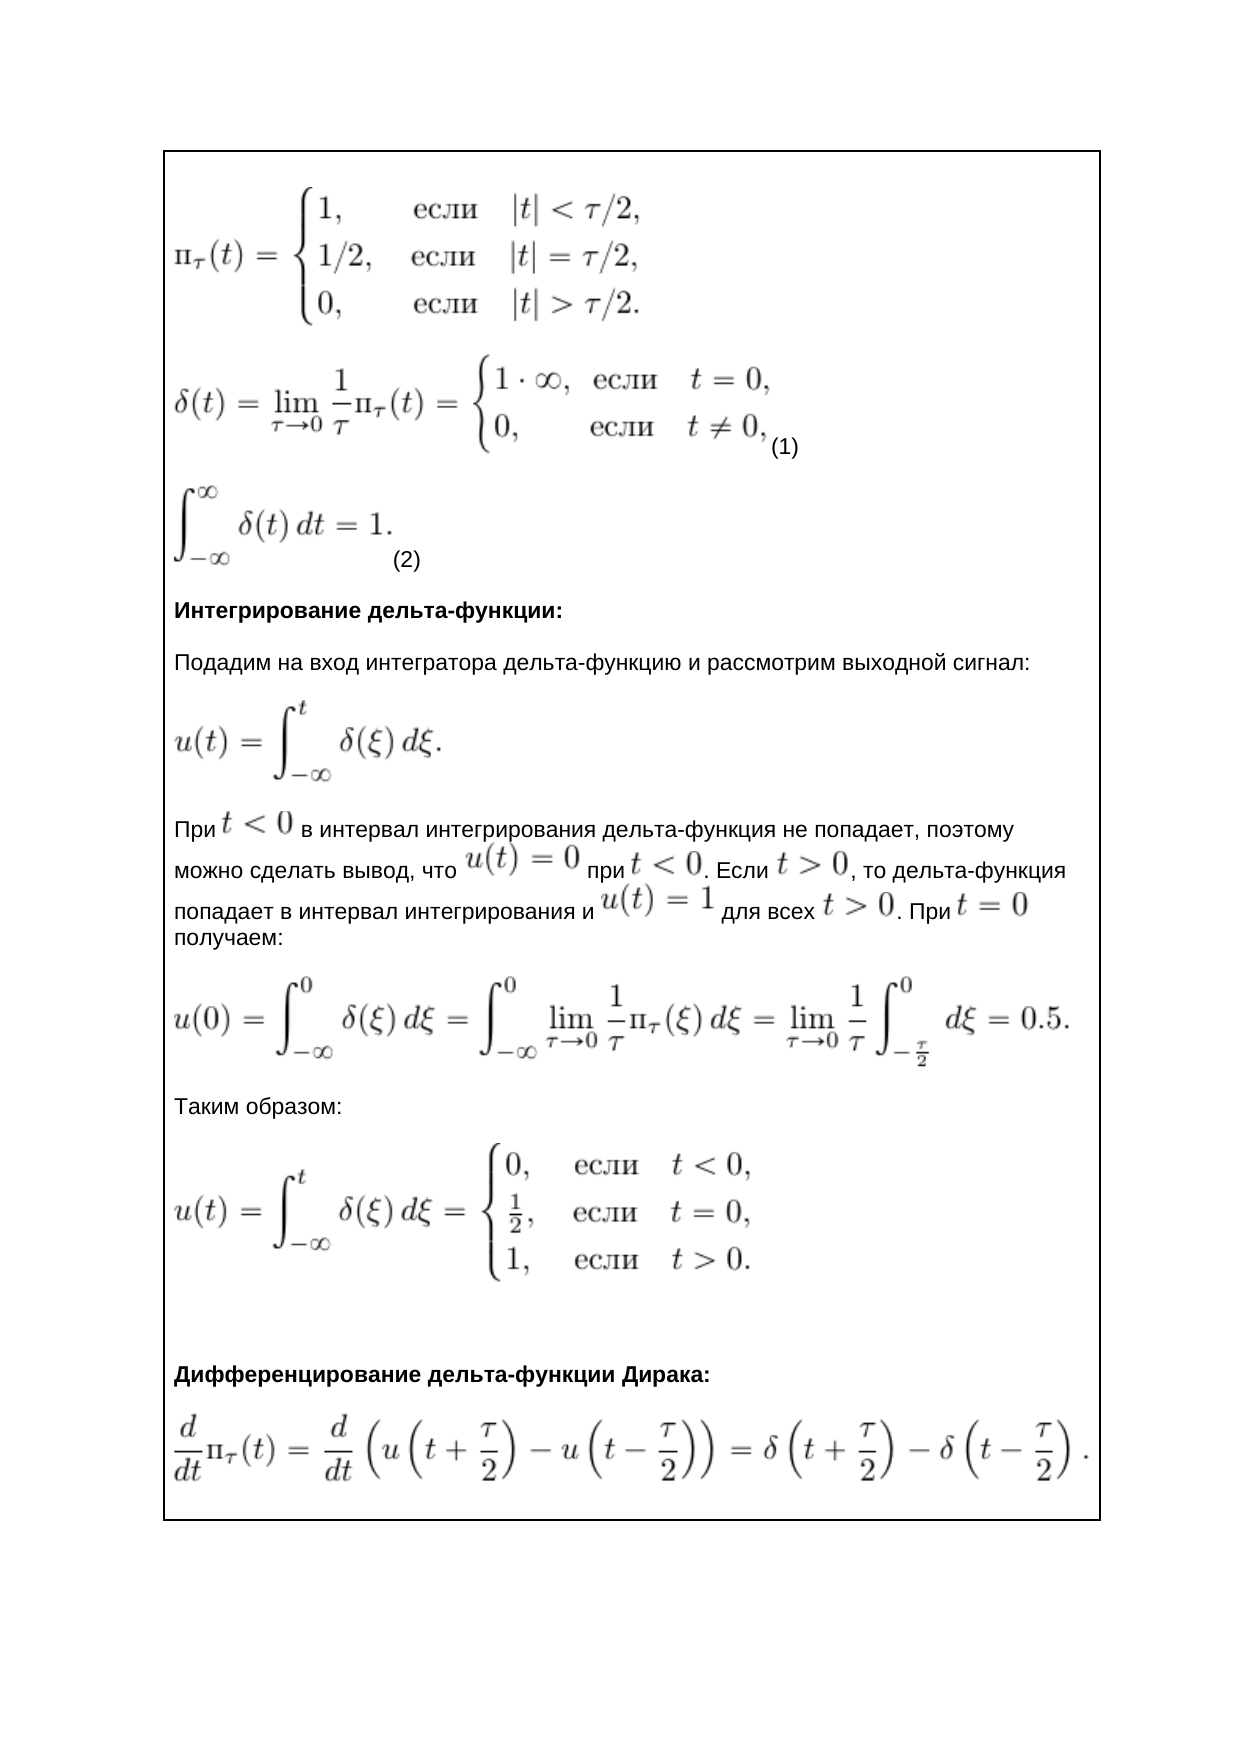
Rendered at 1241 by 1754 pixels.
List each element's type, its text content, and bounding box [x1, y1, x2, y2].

picture [631, 851, 704, 879]
picture [601, 883, 715, 920]
picture [173, 187, 640, 329]
picture [173, 353, 771, 455]
picture [173, 1412, 1092, 1484]
table_cell (1) (2) Интегрирование дельта-функции: Подадим на вход интегратора дельта-функцию и рассмотрим выходной сигнал: При в интервал интегрирования дельта-функция не попадает, поэтому можно сделать вывод, что при . Если , то дельта-функция попадает в интервал интегрирования и для всех . При получаем: Таким образом: Дифференцирование дельта-функции Дирака: [165, 152, 1099, 1518]
picture [463, 842, 581, 879]
picture [173, 700, 442, 786]
picture [173, 484, 393, 568]
picture [173, 1143, 751, 1285]
picture [173, 975, 1070, 1068]
picture [957, 892, 1030, 920]
picture [821, 892, 897, 920]
picture [775, 851, 850, 879]
picture [222, 811, 295, 838]
